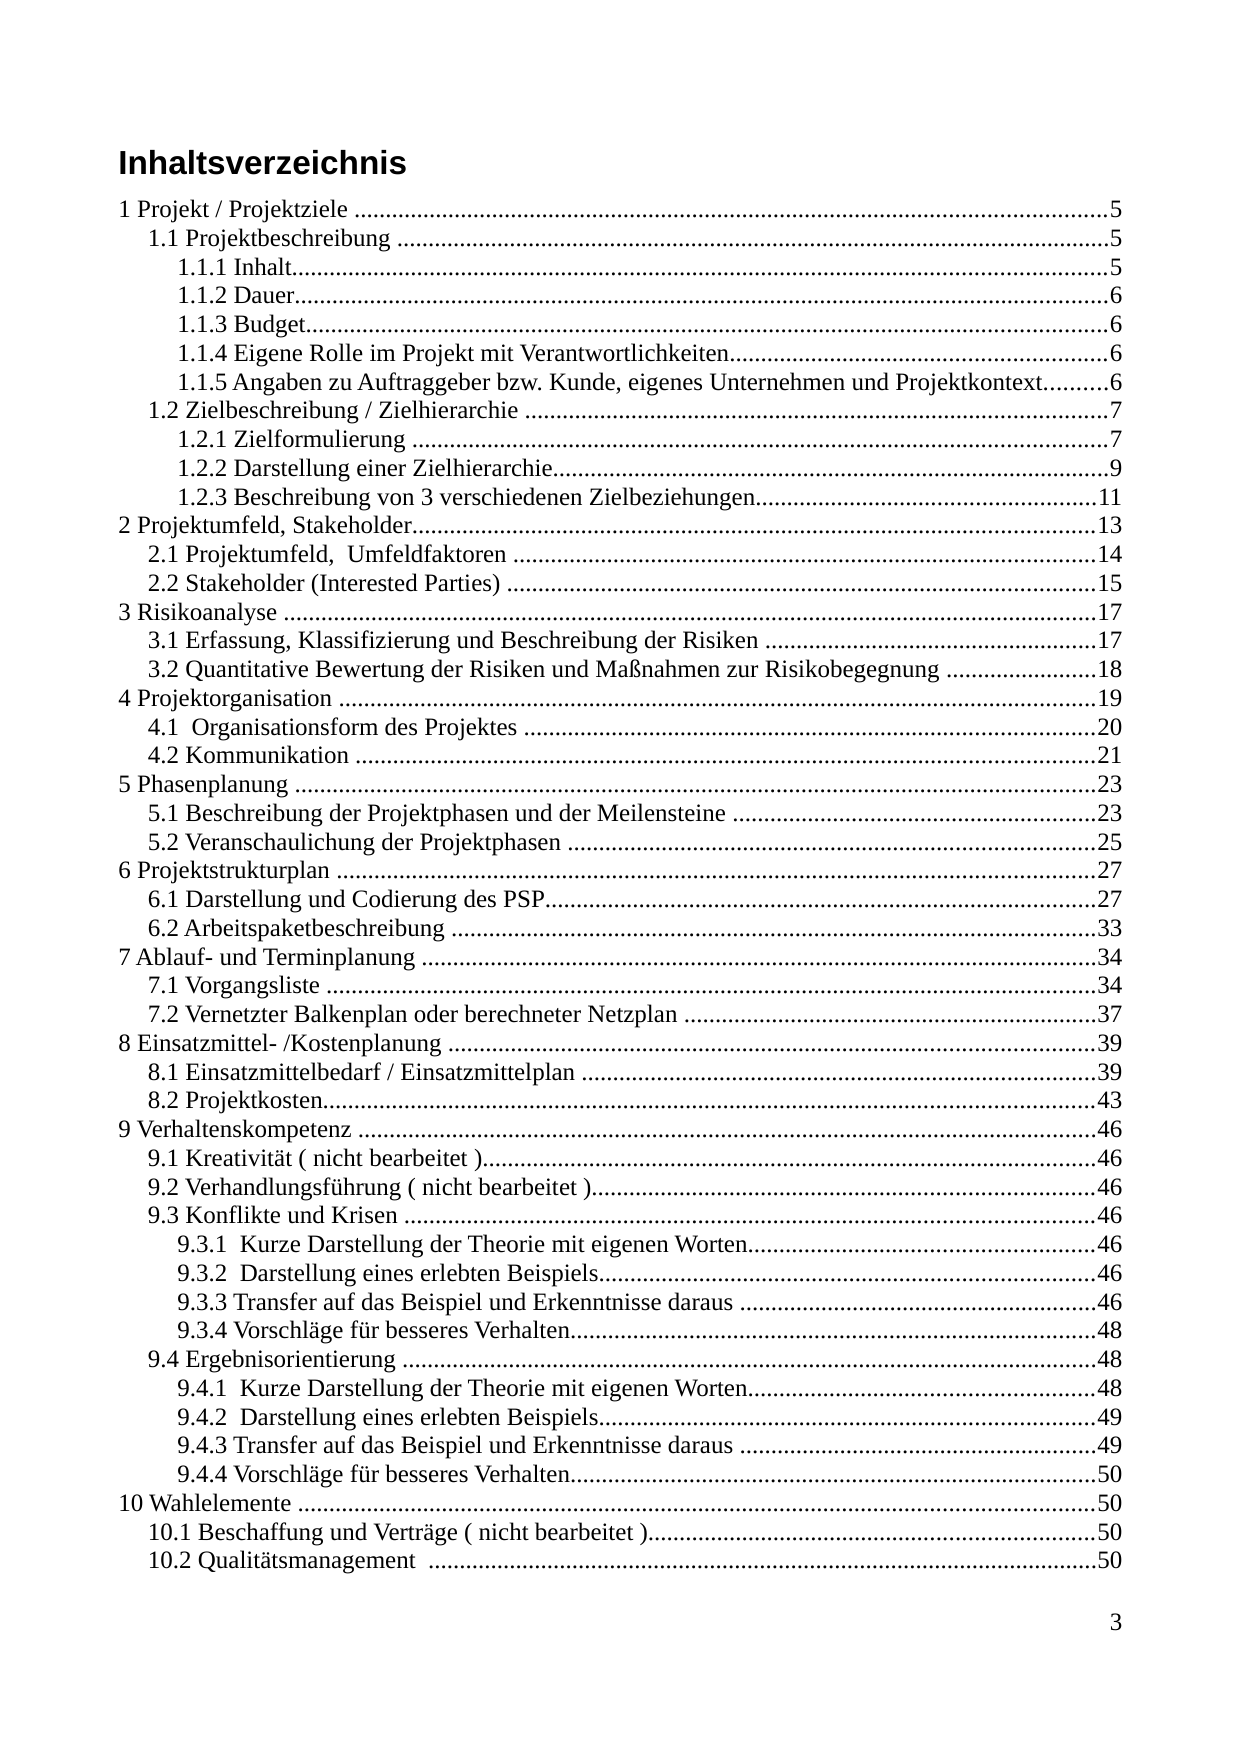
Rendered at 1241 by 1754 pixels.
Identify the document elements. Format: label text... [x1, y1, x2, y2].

text 6.2 Arbeitspaketbeschreibung 33 [148, 913, 1122, 942]
text 9.3.4 Vorschläge für besseres Verhalten 48 [177, 1315, 1122, 1344]
text 9.4 Ergebnisorientierung 48 [148, 1344, 1122, 1373]
text 4.1 Organisationsform des Projektes 20 [148, 712, 1122, 740]
text 1.2 Zielbeschreibung / Zielhierarchie 7 [148, 395, 1122, 424]
text 4 Projektorganisation 19 [118, 683, 1122, 712]
text 10.2 Qualitätsmanagement 50 [148, 1545, 1122, 1574]
text 9.1 Kreativität ( nicht bearbeitet ) 46 [148, 1143, 1122, 1172]
text 2.2 Stakeholder (Interested Parties) 15 [148, 568, 1122, 597]
text 1.2.1 Zielformulierung 7 [177, 424, 1122, 453]
text 10 Wahlelemente 50 [118, 1488, 1122, 1517]
text 3.2 Quantitative Bewertung der Risiken und Maßnahmen zur Risikobegegnung 18 [148, 654, 1122, 683]
text 7.1 Vorgangsliste 34 [148, 970, 1122, 999]
text 7.2 Vernetzter Balkenplan oder berechneter Netzplan 37 [148, 999, 1122, 1028]
text 6 Projektstrukturplan 27 [118, 855, 1122, 884]
text 1.1.4 Eigene Rolle im Projekt mit Verantwortlichkeiten 6 [177, 338, 1122, 367]
text 8 Einsatzmittel- /Kostenplanung 39 [118, 1028, 1122, 1057]
text 9.4.2 Darstellung eines erlebten Beispiels 49 [177, 1402, 1122, 1430]
text 2 Projektumfeld, Stakeholder 13 [118, 510, 1122, 539]
text 1.1.5 Angaben zu Auftraggeber bzw. Kunde, eigenes Unternehmen und Projektkontext 6 [177, 367, 1122, 395]
text 1.2.2 Darstellung einer Zielhierarchie 9 [177, 453, 1122, 482]
text 2.1 Projektumfeld, Umfeldfaktoren 14 [148, 539, 1122, 568]
text 1.1.3 Budget 6 [177, 309, 1122, 338]
text 9 Verhaltenskompetenz 46 [118, 1114, 1122, 1143]
text 10.1 Beschaffung und Verträge ( nicht bearbeitet ) 50 [148, 1517, 1122, 1545]
text 9.3.3 Transfer auf das Beispiel und Erkenntnisse daraus 46 [177, 1287, 1122, 1315]
text 7 Ablauf- und Terminplanung 34 [118, 942, 1122, 970]
text 1.1.2 Dauer 6 [177, 280, 1122, 309]
text 1.1 Projektbeschreibung 5 [148, 223, 1122, 252]
text 5.2 Veranschaulichung der Projektphasen 25 [148, 827, 1122, 855]
text 9.3 Konflikte und Krisen 46 [148, 1200, 1122, 1229]
text 8.2 Projektkosten 43 [148, 1085, 1122, 1114]
text 9.3.1 Kurze Darstellung der Theorie mit eigenen Worten 46 [177, 1229, 1122, 1258]
text 1 Projekt / Projektziele 5 [118, 194, 1122, 223]
text 9.3.2 Darstellung eines erlebten Beispiels 46 [177, 1258, 1122, 1287]
text 3 Risikoanalyse 17 [118, 597, 1122, 625]
text 1.1.1 Inhalt 5 [177, 252, 1122, 280]
text 9.4.4 Vorschläge für besseres Verhalten 50 [177, 1459, 1122, 1488]
text 8.1 Einsatzmittelbedarf / Einsatzmittelplan 39 [148, 1057, 1122, 1085]
text 9.4.3 Transfer auf das Beispiel und Erkenntnisse daraus 49 [177, 1430, 1122, 1459]
text 4.2 Kommunikation 21 [148, 740, 1122, 769]
text 6.1 Darstellung und Codierung des PSP 27 [148, 884, 1122, 913]
subtitle Inhaltsverzeichnis [118, 143, 1122, 182]
text 5 Phasenplanung 23 [118, 769, 1122, 798]
text 9.2 Verhandlungsführung ( nicht bearbeitet ) 46 [148, 1172, 1122, 1200]
text 3.1 Erfassung, Klassifizierung und Beschreibung der Risiken 17 [148, 625, 1122, 654]
text 9.4.1 Kurze Darstellung der Theorie mit eigenen Worten 48 [177, 1373, 1122, 1402]
text 1.2.3 Beschreibung von 3 verschiedenen Zielbeziehungen 11 [177, 482, 1122, 510]
text 5.1 Beschreibung der Projektphasen und der Meilensteine 23 [148, 798, 1122, 827]
